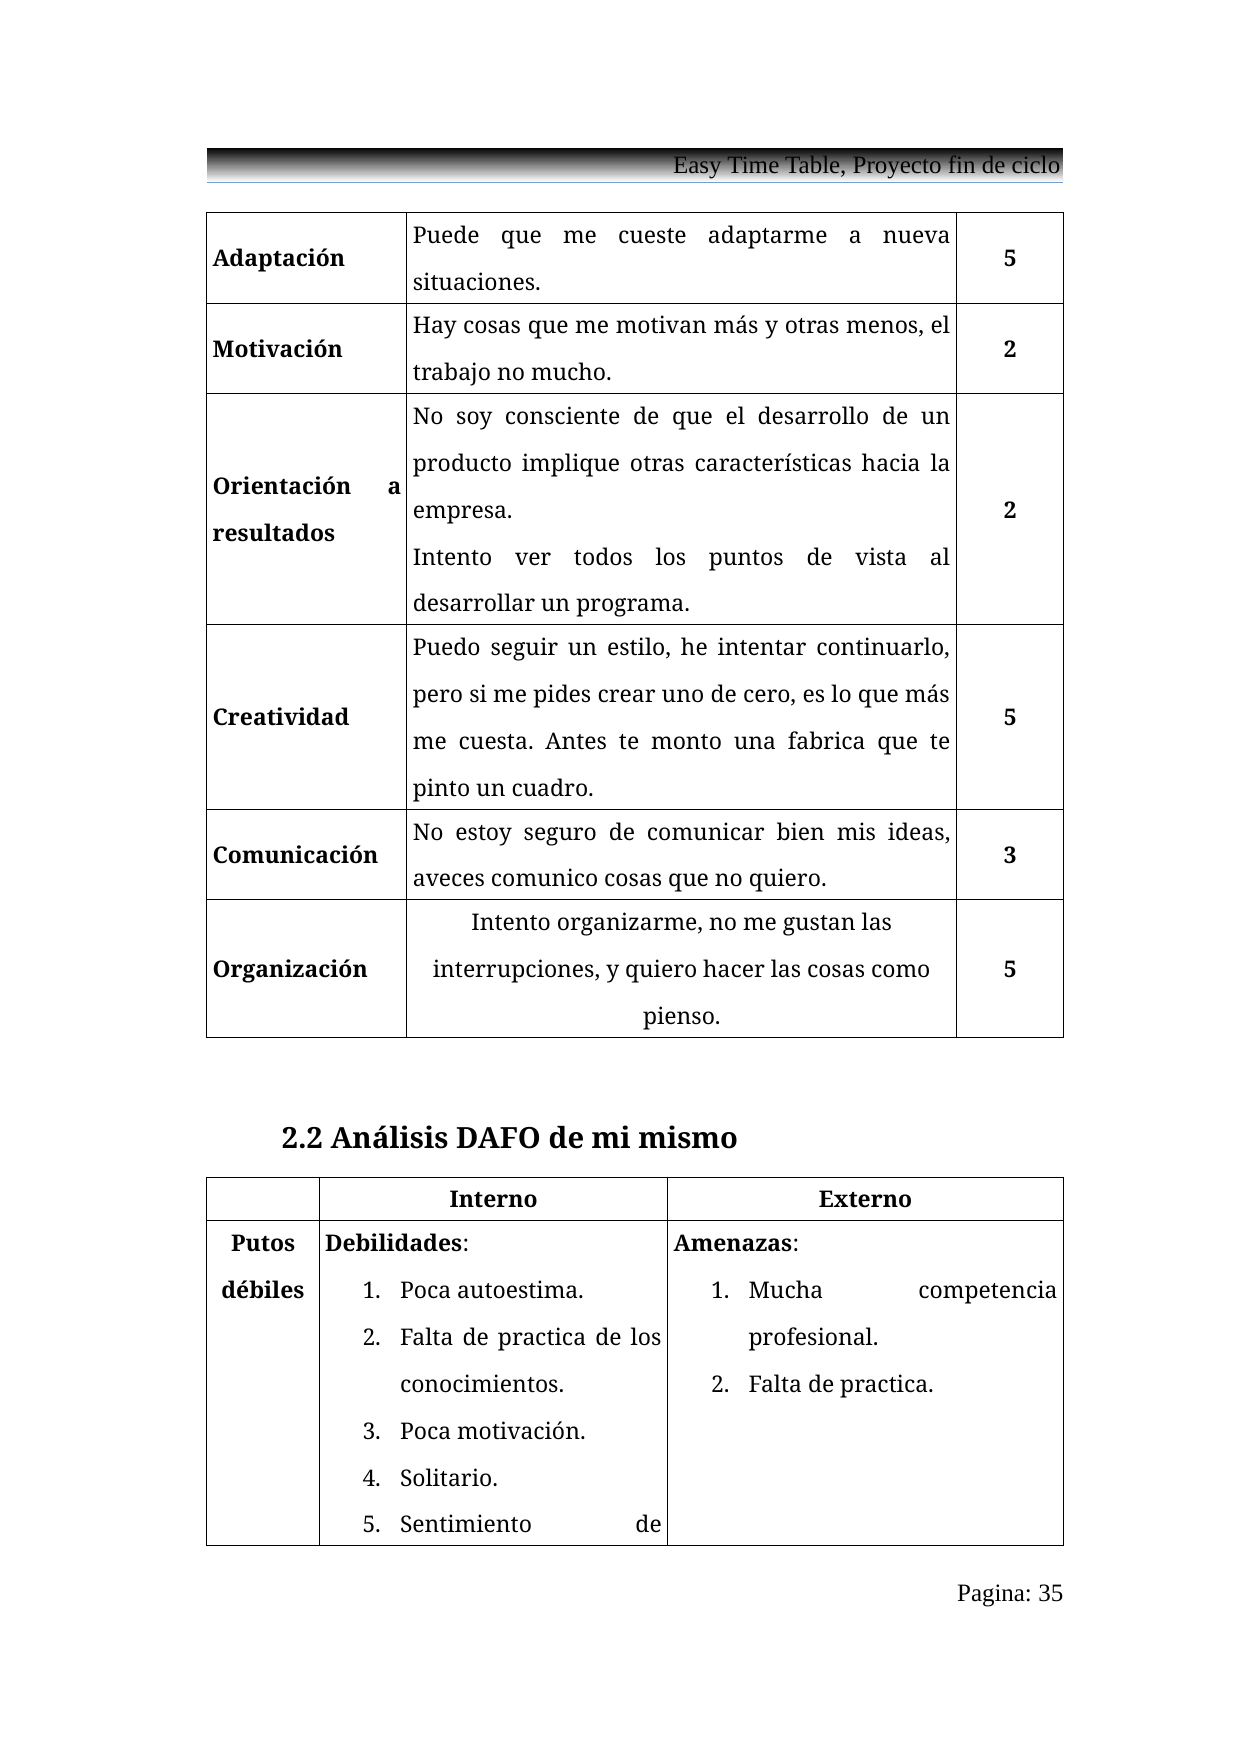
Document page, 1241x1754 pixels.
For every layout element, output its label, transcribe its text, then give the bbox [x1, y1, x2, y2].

table_cell 5 [957, 625, 1063, 809]
table_header [207, 1178, 319, 1220]
table_cell 2 [957, 304, 1063, 393]
table_cell Intento organizarme, no me gustan las interrupciones, y quiero hacer las cosas como pienso. [407, 900, 956, 1037]
table_cell No estoy seguro de comunicar bien mis ideas, aveces comunico cosas que no quiero. [407, 810, 956, 899]
table_header Externo [668, 1178, 1063, 1220]
table_cell Adaptación [207, 213, 406, 302]
table_cell No soy consciente de que el desarrollo de un producto implique otras características hacia la empresa. Intento ver todos los puntos de vista al desarrollar un programa. [407, 394, 956, 624]
table_cell Orientación a resultados [207, 394, 406, 624]
table_cell Puedo seguir un estilo, he intentar continuarlo, pero si me pides crear uno de cero, es lo que más me cuesta. Antes te monto una fabrica que te pinto un cuadro. [407, 625, 956, 809]
table_cell Puede que me cueste adaptarme a nueva situaciones. [407, 213, 956, 302]
table_cell Motivación [207, 304, 406, 393]
table_cell Putos débiles [207, 1221, 319, 1545]
table_cell Creatividad [207, 625, 406, 809]
table_cell Comunicación [207, 810, 406, 899]
table_cell Organización [207, 900, 406, 1037]
table_cell 5 [957, 213, 1063, 302]
table_cell Hay cosas que me motivan más y otras menos, el trabajo no mucho. [407, 304, 956, 393]
table_cell Amenazas: Mucha competencia profesional. Falta de practica. [668, 1221, 1063, 1545]
table_header Interno [320, 1178, 667, 1220]
table_cell 2 [957, 394, 1063, 624]
table_cell 5 [957, 900, 1063, 1037]
table_cell Debilidades: Poca autoestima. Falta de practica de los conocimientos. Poca motivación. Solitario. Sentimiento de bloqueo. Pocas habilidades sociales [320, 1221, 667, 1545]
table_cell 3 [957, 810, 1063, 899]
text 2.2 Análisis DAFO de mi mismo [207, 1117, 1063, 1157]
